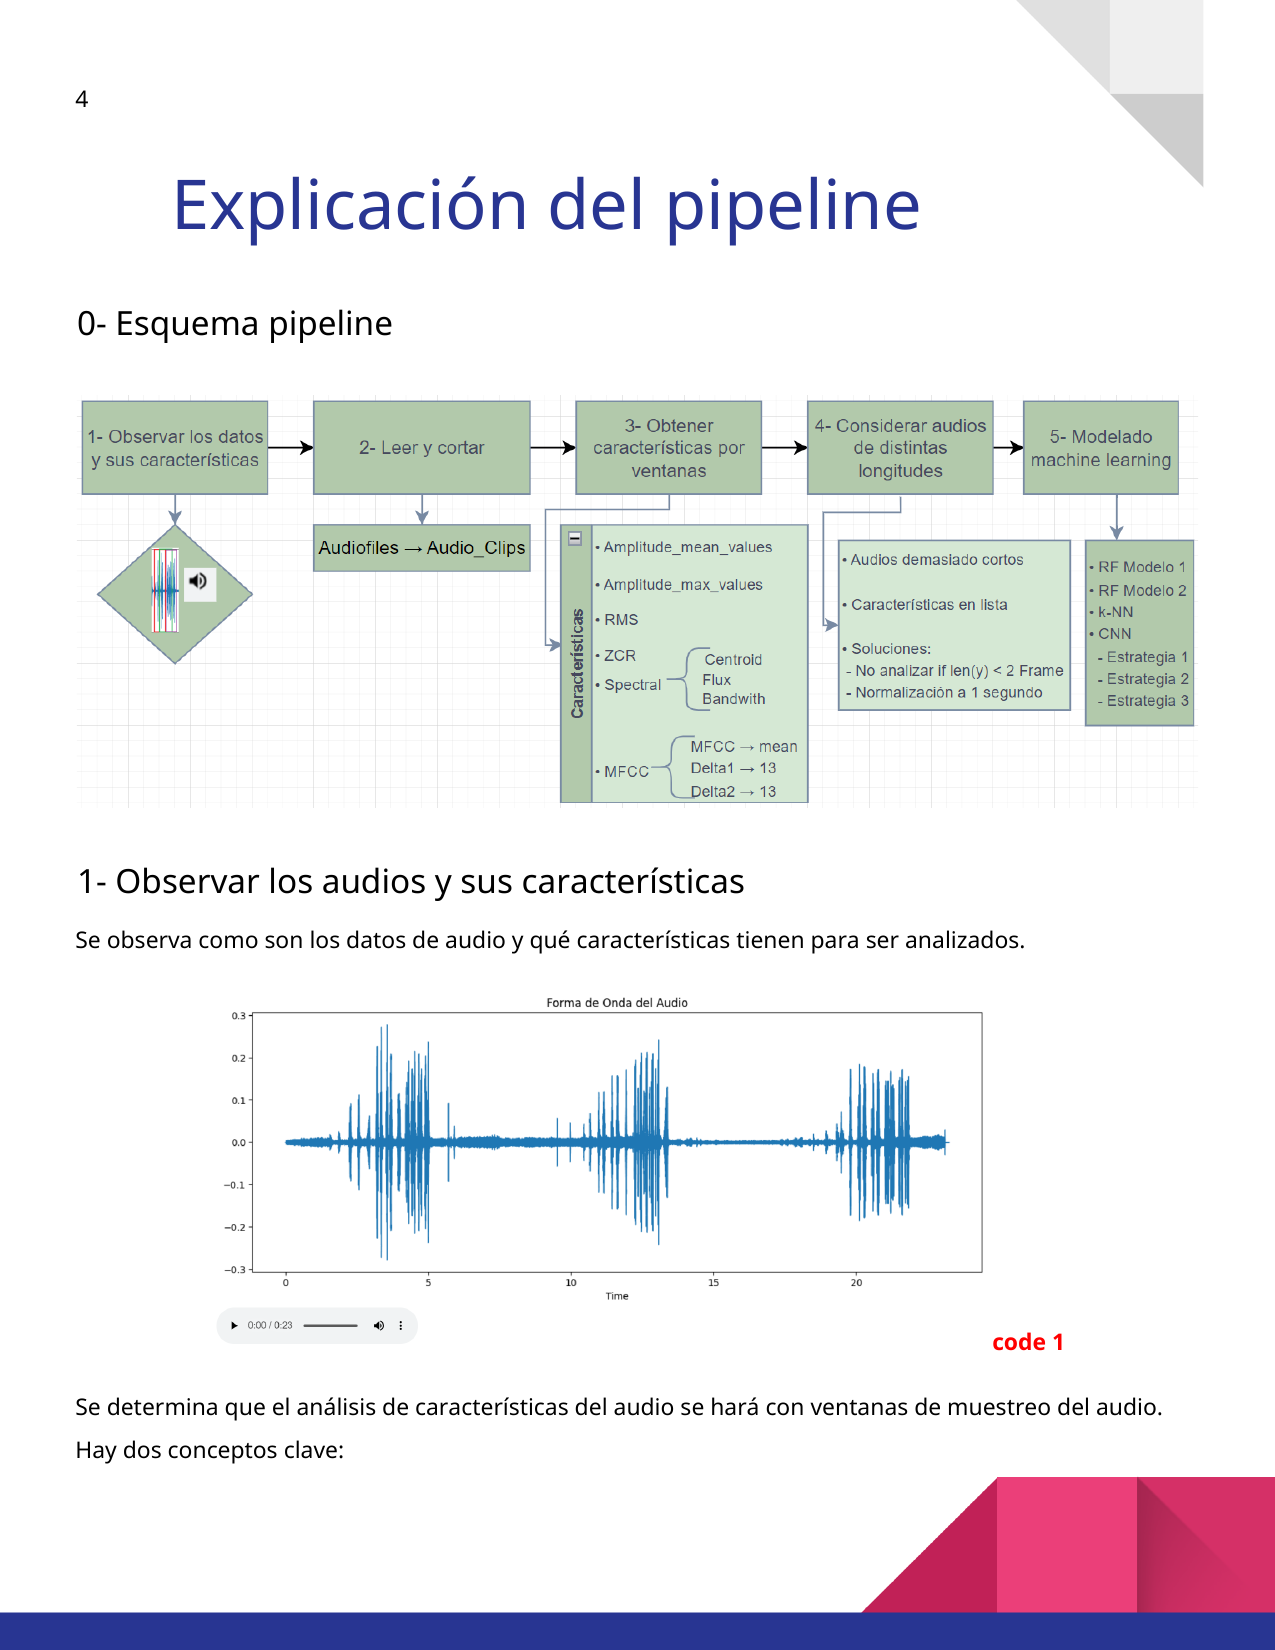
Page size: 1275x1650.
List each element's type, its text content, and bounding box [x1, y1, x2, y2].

text code 1 [75, 988, 1198, 1358]
picture [76, 395, 1199, 808]
title Explicación del pipeline [77, 156, 1198, 250]
picture [208, 988, 992, 1351]
text Se determina que el análisis de características del audio se hará con ventanas de muestreo del audio. Hay dos conceptos clave: [75, 1391, 1198, 1465]
text Se observa como son los datos de audio y qué características tienen para ser analizados. [75, 924, 1198, 955]
subtitle 1- Observar los audios y sus características [77, 858, 1198, 903]
subtitle 0- Esquema pipeline [77, 300, 1198, 345]
picture [1015, 0, 1204, 188]
picture [0, 1475, 1275, 1650]
